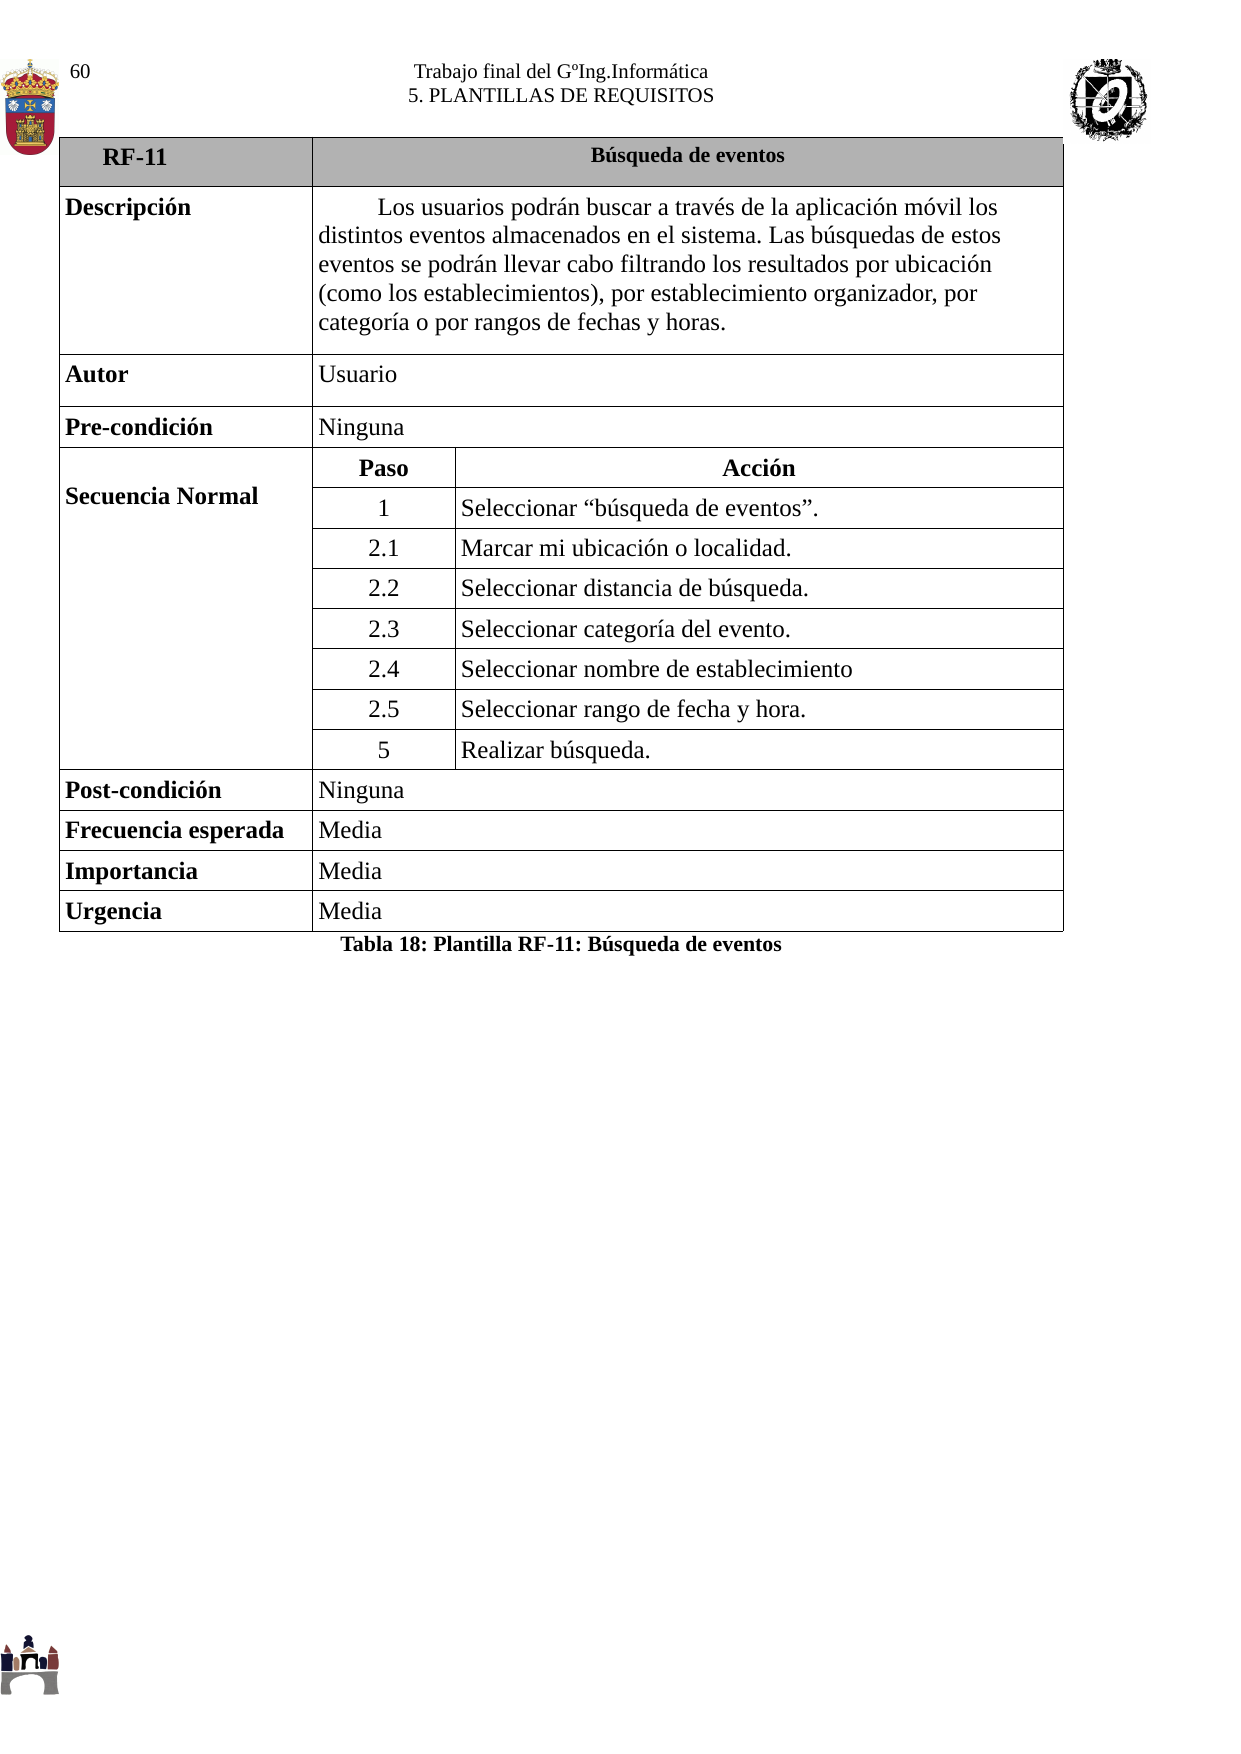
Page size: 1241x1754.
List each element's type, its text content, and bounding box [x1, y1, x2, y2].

table_cell Post-condición [60, 770, 312, 809]
table_cell Marcar mi ubicación o localidad. [456, 529, 1063, 568]
table_cell 2.3 [313, 609, 455, 648]
text Tabla 18: Plantilla RF-11: Búsqueda de eventos [59, 932, 1063, 956]
picture [1063, 59, 1152, 144]
picture [0, 1634, 59, 1695]
table_cell 2.5 [313, 690, 455, 729]
table_cell 5 [313, 730, 455, 769]
table_header Búsqueda de eventos [313, 138, 1063, 186]
table_cell Seleccionar distancia de búsqueda. [456, 569, 1063, 608]
table_cell Los usuarios podrán buscar a través de la aplicación móvil los distintos eventos almacenados en el sistema. Las búsquedas de estos eventos se podrán llevar cabo filtrando los resultados por ubicación (como los establecimientos), por establecimiento organizador, por categoría o por rangos de fechas y horas. [313, 187, 1063, 354]
table_cell Seleccionar rango de fecha y hora. [456, 690, 1063, 729]
table_cell Urgencia [60, 891, 312, 931]
table_cell Seleccionar nombre de establecimiento [456, 649, 1063, 689]
picture [0, 59, 59, 155]
table_cell 2.2 [313, 569, 455, 608]
table_cell Usuario [313, 355, 1063, 406]
table_cell 1 [313, 488, 455, 527]
table_cell Media [313, 851, 1063, 890]
table_header [60, 138, 312, 186]
table_cell 2.1 [313, 529, 455, 568]
table_cell Acción [456, 448, 1063, 487]
table_cell Media [313, 811, 1063, 850]
table_cell Ninguna [313, 407, 1063, 447]
table_cell Paso [313, 448, 455, 487]
table_cell Secuencia Normal [60, 448, 312, 769]
table_cell Descripción [60, 187, 312, 354]
table_cell Realizar búsqueda. [456, 730, 1063, 769]
table_cell Autor [60, 355, 312, 406]
table_cell Seleccionar “búsqueda de eventos”. [456, 488, 1063, 527]
table_cell Pre-condición [60, 407, 312, 447]
table_cell Ninguna [313, 770, 1063, 809]
table_cell Importancia [60, 851, 312, 890]
table_cell 2.4 [313, 649, 455, 689]
table_cell Seleccionar categoría del evento. [456, 609, 1063, 648]
table_cell Media [313, 891, 1063, 931]
table_cell Frecuencia esperada [60, 811, 312, 850]
